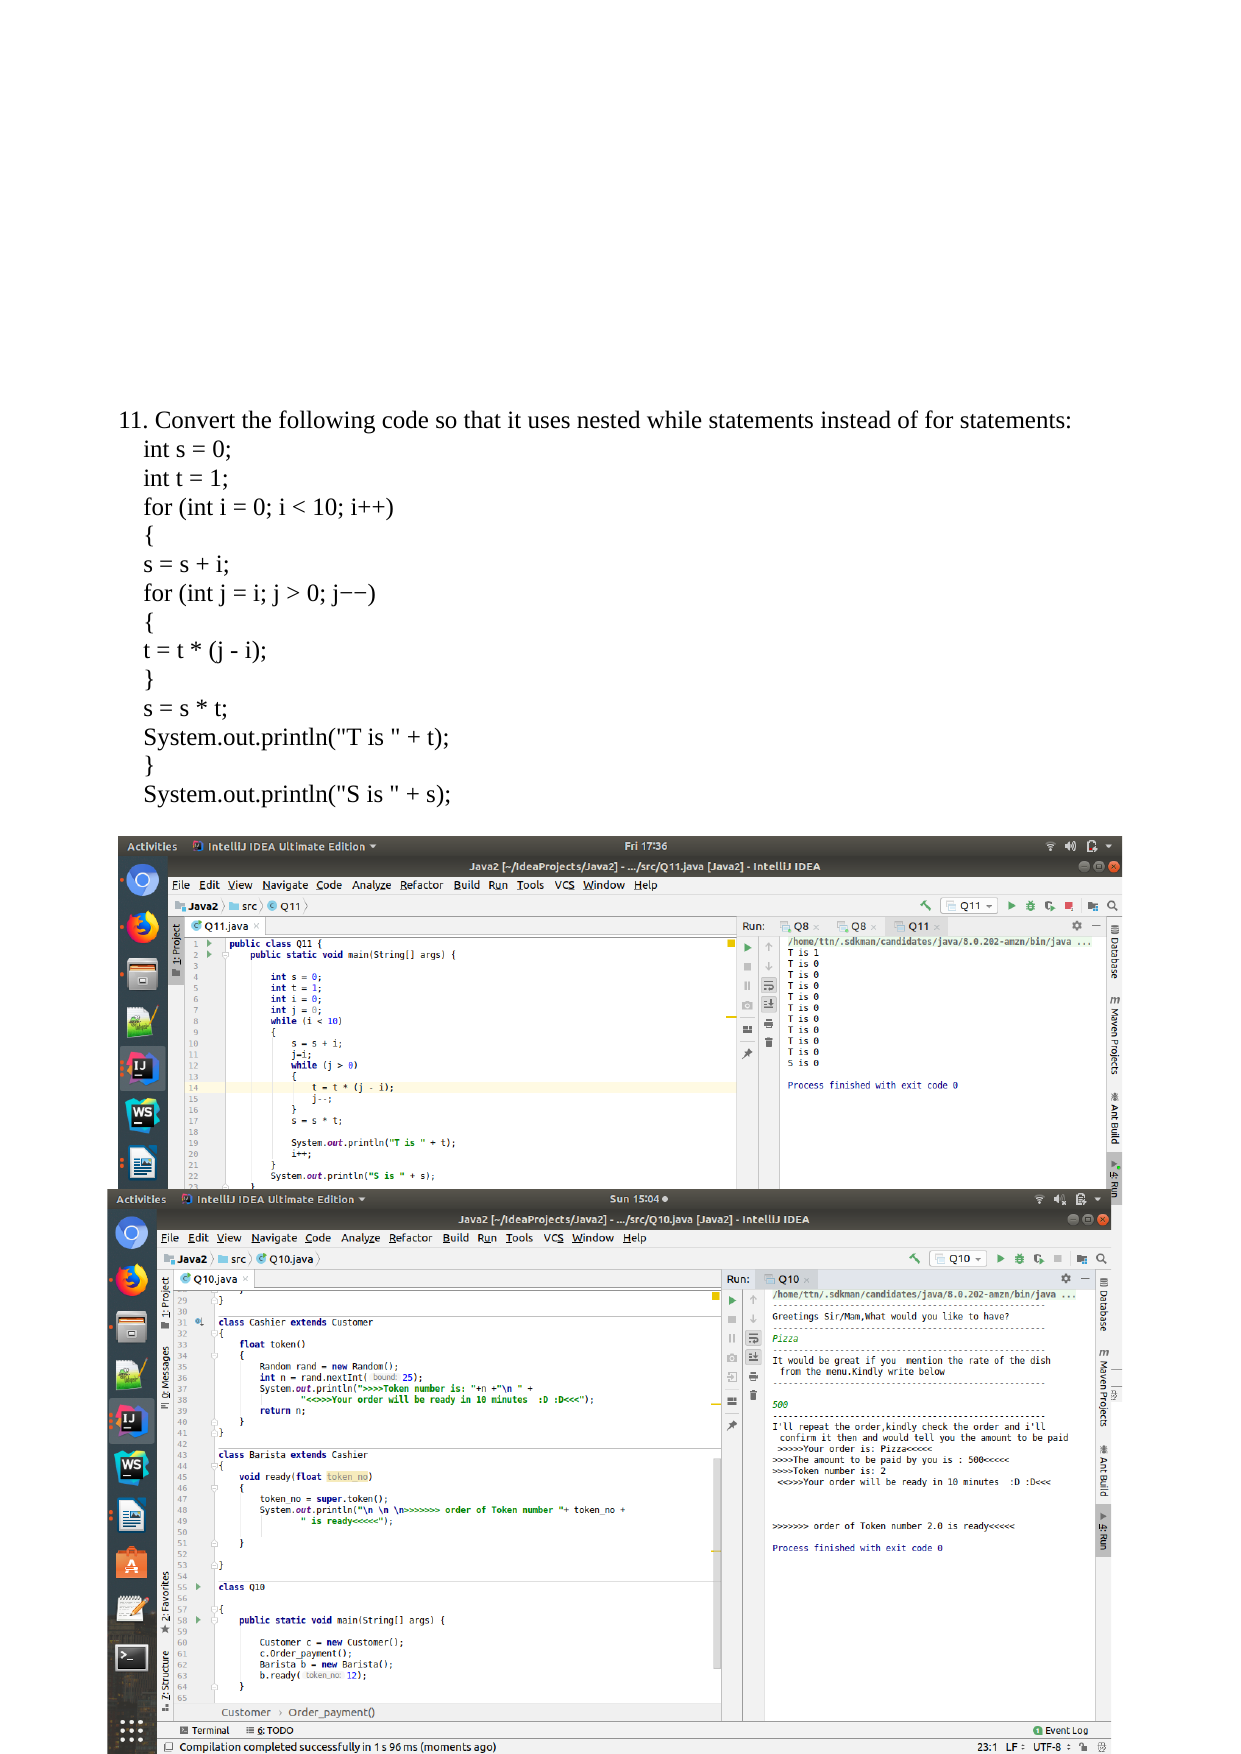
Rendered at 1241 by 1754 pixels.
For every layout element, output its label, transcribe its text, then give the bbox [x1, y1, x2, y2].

picture [107, 836, 1123, 1754]
text 11. Convert the following code so that it uses nested while statements instead of for statements: int s = 0; int t = 1; for (int i = 0; i < 10; i++) { s = s + i; for (int j = i; j > 0; j−−) { t = t * (j - i); } s = s * t; System.out.println("T is " + t); } System.out.println("S is " + s); [118, 406, 1122, 808]
